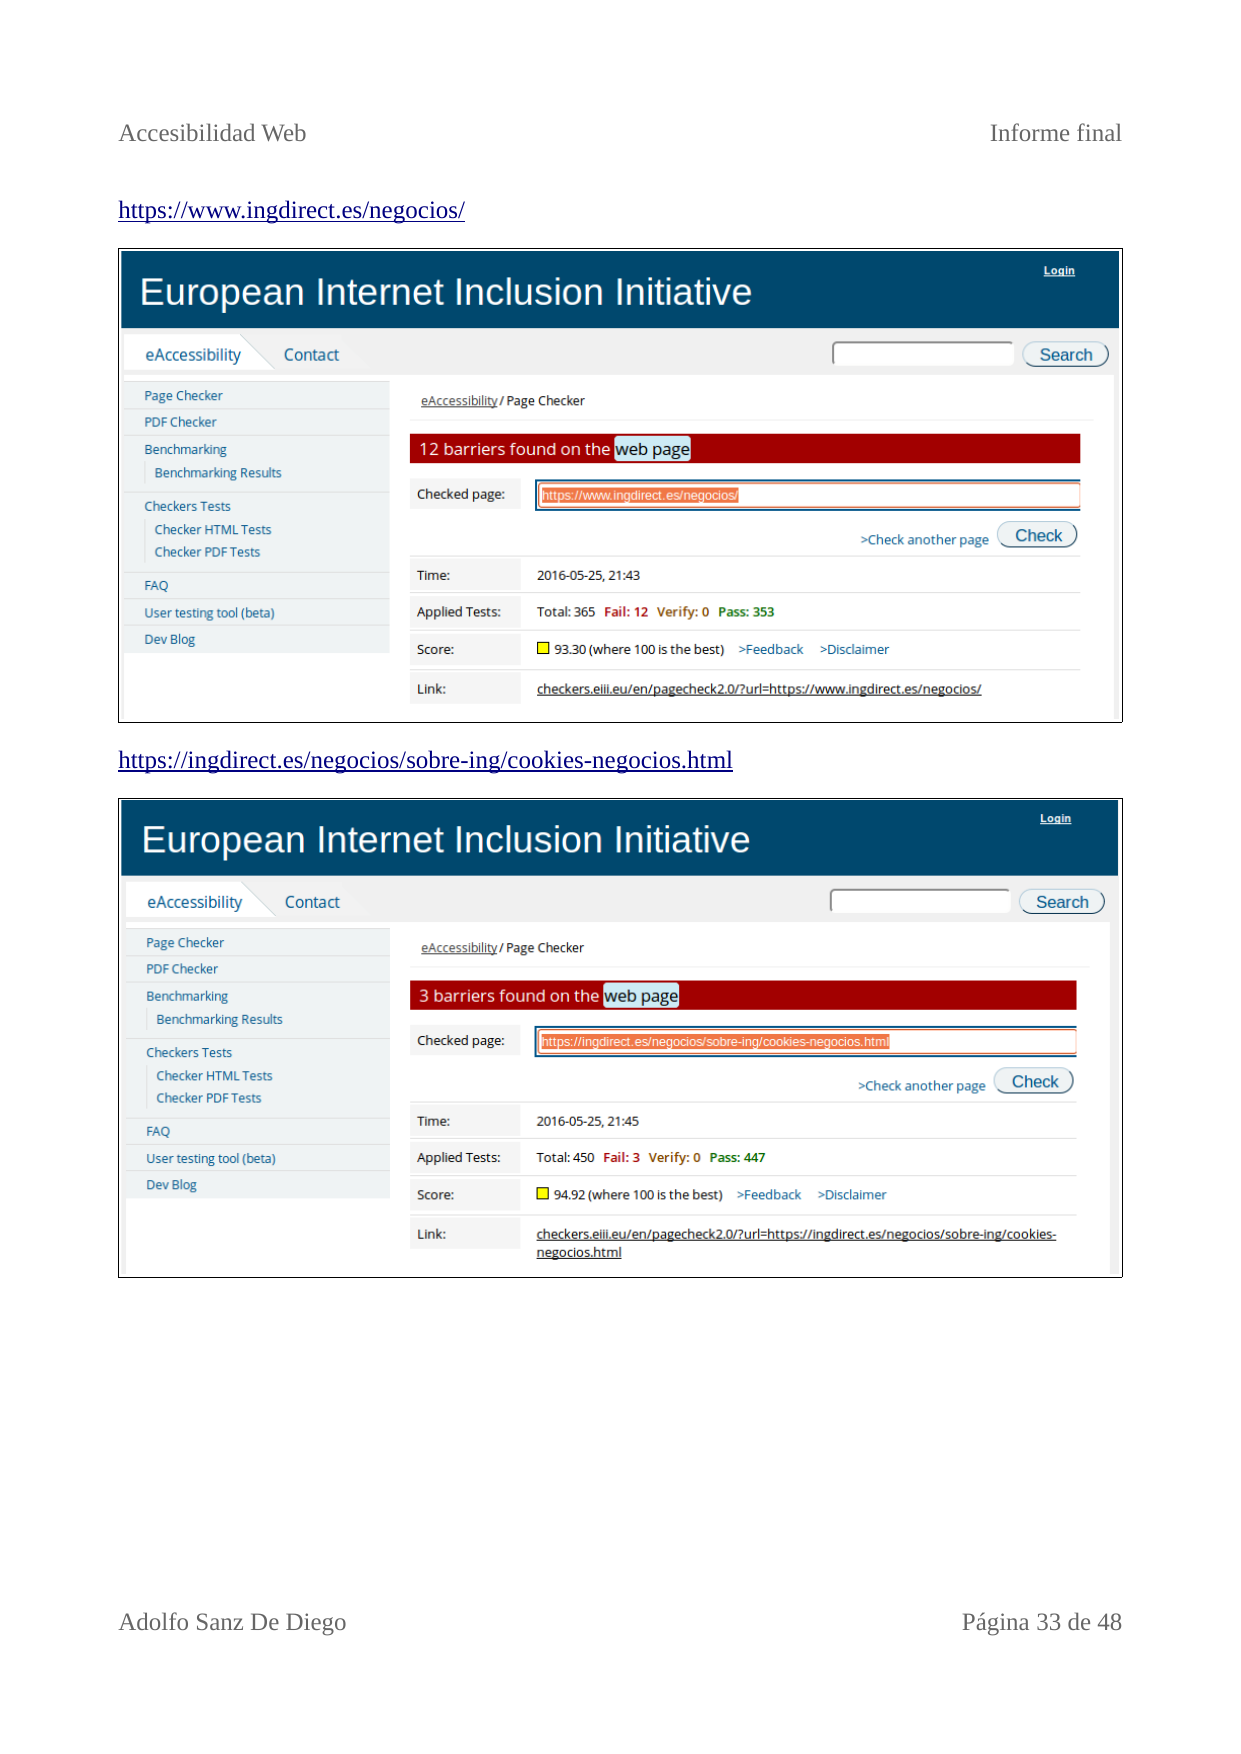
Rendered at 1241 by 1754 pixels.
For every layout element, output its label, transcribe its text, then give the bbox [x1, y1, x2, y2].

picture [514, 285, 531, 304]
picture [434, 828, 444, 852]
picture [584, 833, 601, 852]
picture [616, 827, 621, 852]
picture [514, 833, 531, 852]
picture [265, 833, 304, 852]
picture [626, 833, 642, 852]
picture [414, 833, 432, 852]
picture [201, 833, 220, 852]
picture [555, 285, 560, 304]
picture [221, 285, 240, 312]
picture [674, 285, 694, 304]
picture [693, 828, 729, 852]
picture [535, 285, 552, 304]
picture [347, 280, 357, 304]
picture [506, 826, 511, 852]
picture [380, 285, 409, 304]
picture [359, 285, 377, 304]
picture [466, 285, 483, 304]
picture [348, 828, 358, 852]
picture [168, 833, 185, 852]
picture [327, 285, 344, 304]
picture [264, 285, 303, 304]
picture [627, 285, 643, 304]
picture [200, 285, 218, 304]
picture [535, 833, 551, 852]
picture [318, 279, 323, 304]
picture [673, 833, 693, 852]
picture [456, 279, 461, 304]
picture [223, 833, 241, 860]
picture [563, 285, 581, 304]
picture [562, 833, 581, 852]
picture [733, 285, 751, 304]
picture [646, 828, 669, 852]
picture [694, 280, 710, 304]
picture [434, 280, 444, 304]
picture [648, 285, 652, 304]
picture [328, 833, 345, 852]
picture [713, 285, 731, 304]
picture [413, 285, 432, 304]
picture [319, 827, 324, 852]
picture [466, 833, 482, 852]
picture [585, 285, 602, 304]
picture [243, 285, 261, 304]
picture [1041, 815, 1071, 824]
picture [144, 827, 165, 852]
picture [121, 329, 1119, 719]
picture [655, 280, 671, 304]
picture [506, 278, 511, 304]
text https://ingdirect.es/negocios/sobre-ing/cookies-negocios.html [118, 745, 1122, 774]
picture [166, 285, 184, 304]
picture [121, 876, 1119, 1274]
picture [359, 833, 377, 852]
picture [487, 285, 503, 304]
picture [142, 279, 163, 304]
picture [731, 833, 749, 852]
picture [188, 285, 199, 304]
picture [617, 279, 622, 304]
text https://www.ingdirect.es/negocios/ [118, 196, 1122, 224]
picture [190, 833, 200, 852]
picture [456, 827, 461, 852]
picture [1044, 267, 1075, 276]
picture [244, 833, 262, 852]
picture [487, 833, 503, 852]
picture [554, 833, 559, 852]
picture [381, 833, 410, 852]
